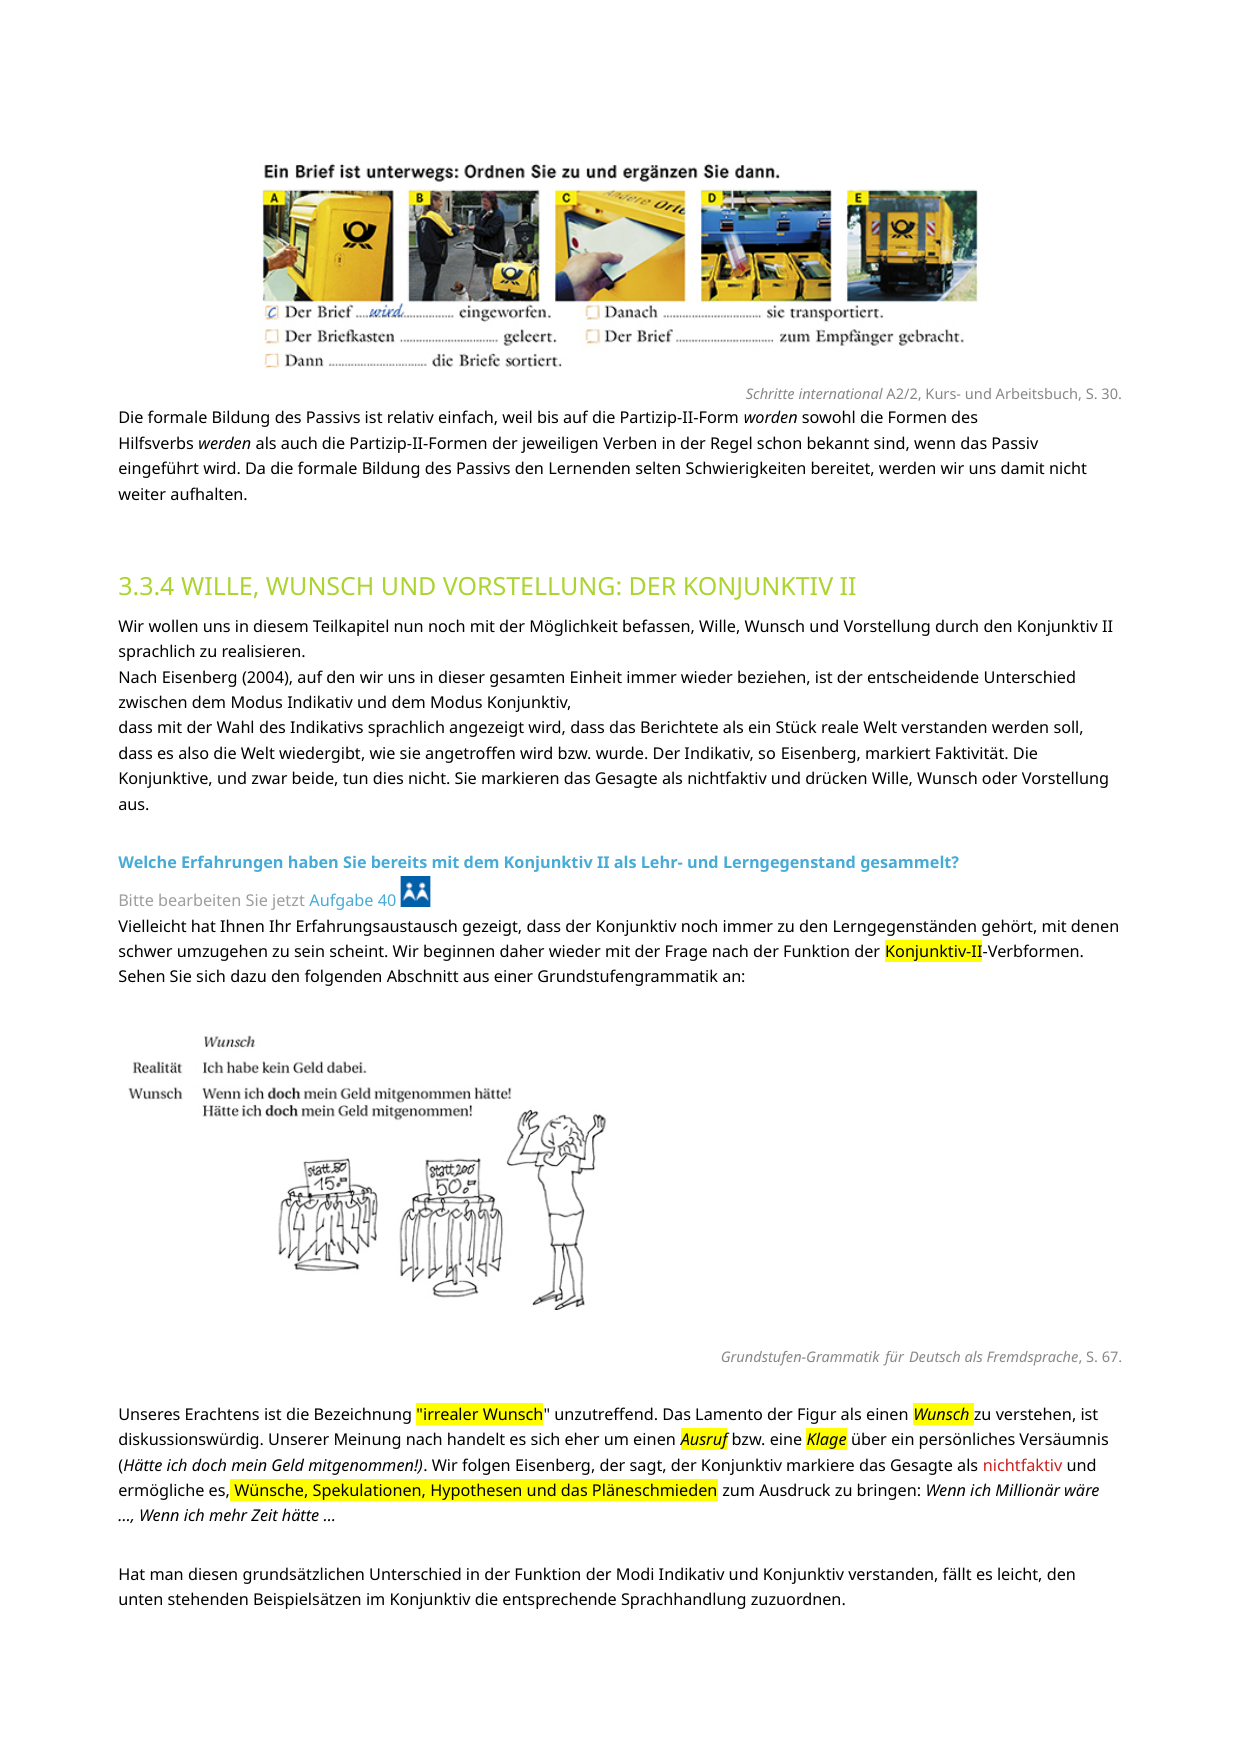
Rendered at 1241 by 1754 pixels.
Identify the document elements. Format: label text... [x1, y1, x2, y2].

picture [112, 1018, 621, 1310]
text Grundstufen-Grammatik für Deutsch als Fremdsprache, S. 67. [118, 1347, 1122, 1367]
text Schritte international A2/2, Kurs- und Arbeitsbuch, S. 30. [118, 384, 1122, 404]
picture [249, 151, 991, 380]
text dass mit der Wahl des Indikativs sprachlich angezeigt wird, dass das Berichtete als ein Stück reale Welt verstanden werden soll, dass es also die Welt wiedergibt, wie sie angetroffen wird bzw. wurde. Der Indikativ, so Eisenberg, markiert Faktivität. Die Konjunktive, und zwar beide, tun dies nicht. Sie markieren das Gesagte als nichtfaktiv und drücken Wille, Wunsch oder Vorstellung aus. [118, 717, 1122, 815]
text Nach Eisenberg (2004), auf den wir uns in dieser gesamten Einheit immer wieder beziehen, ist der entscheidende Unterschied zwischen dem Modus Indikativ und dem Modus Konjunktiv, [118, 666, 1122, 713]
text Bitte bearbeiten Sie jetzt Aufgabe 40 [118, 877, 1122, 911]
text Unseres Erachtens ist die Bezeichnung "irrealer Wunsch" unzutreffend. Das Lamento der Figur als einen Wunsch zu verstehen, ist diskussionswürdig. Unserer Meinung nach handelt es sich eher um einen Ausruf bzw. eine Klage über ein persönliches Versäumnis (Hätte ich doch mein Geld mitgenommen!). Wir folgen Eisenberg, der sagt, der Konjunktiv markiere das Gesagte als nichtfaktiv und ermögliche es, Wünsche, Spekulationen, Hypothesen und das Pläneschmieden zum Ausdruck zu bringen: Wenn ich Millionär wäre …, Wenn ich mehr Zeit hätte … [118, 1403, 1122, 1527]
subtitle 3.3.4 WILLE, WUNSCH UND VORSTELLUNG: DER KONJUNKTIV II [118, 568, 1122, 602]
text Welche Erfahrungen haben Sie bereits mit dem Konjunktiv II als Lehr- und Lerngegenstand gesammelt? [118, 851, 1122, 873]
text Vielleicht hat Ihnen Ihr Erfahrungsaustausch gezeigt, dass der Konjunktiv noch immer zu den Lerngegenständen gehört, mit denen schwer umzugehen zu sein scheint. Wir beginnen daher wieder mit der Frage nach der Funktion der Konjunktiv-II-Verbformen. Sehen Sie sich dazu den folgenden Abschnitt aus einer Grundstufengrammatik an: [118, 915, 1122, 988]
text Wir wollen uns in diesem Teilkapitel nun noch mit der Möglichkeit befassen, Wille, Wunsch und Vorstellung durch den Konjunktiv II sprachlich zu realisieren. [118, 615, 1122, 662]
text Die formale Bildung des Passivs ist relativ einfach, weil bis auf die Partizip-II-Form worden sowohl die Formen des Hilfsverbs werden als auch die Partizip-II-Formen der jeweiligen Verben in der Regel schon bekannt sind, wenn das Passiv eingeführt wird. Da die formale Bildung des Passivs den Lernenden selten Schwierigkeiten bereitet, werden wir uns damit nicht weiter aufhalten. [118, 407, 1122, 505]
picture [400, 876, 431, 907]
text Hat man diesen grundsätzlichen Unterschied in der Funktion der Modi Indikativ und Konjunktiv verstanden, fällt es leicht, den unten stehenden Beispielsätzen im Konjunktiv die entsprechende Sprachhandlung zuzuordnen. [118, 1563, 1122, 1611]
